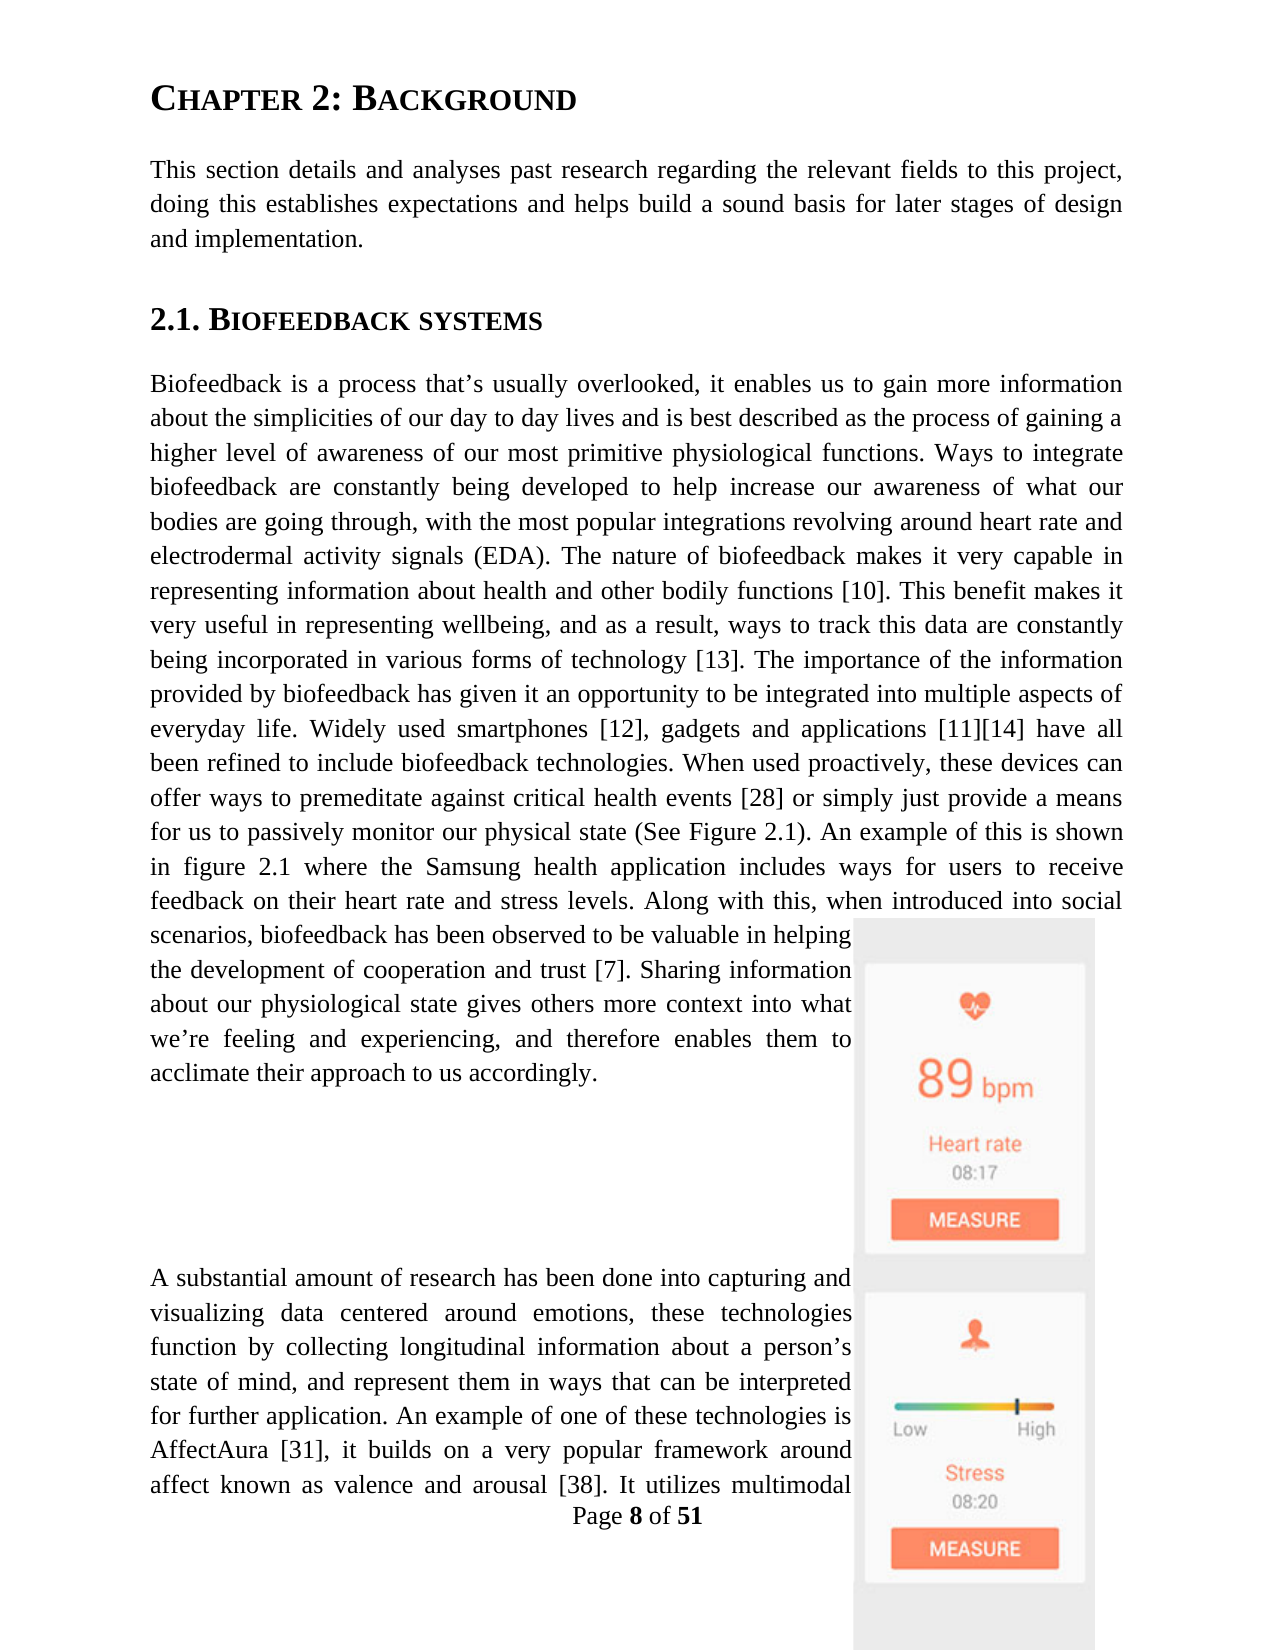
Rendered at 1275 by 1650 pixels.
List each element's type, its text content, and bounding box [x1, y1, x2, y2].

text This section details and analyses past research regarding the relevant fields to this project, doing this establishes expectations and helps build a sound basis for later stages of design and implementation. [150, 154, 1125, 253]
text Biofeedback is a process that’s usually overlooked, it enables us to gain more information about the simplicities of our day to day lives and is best described as the process of gaining a higher level of awareness of our most primitive physiological functions. Ways to integrate biofeedback are constantly being developed to help increase our awareness of what our bodies are going through, with the most popular integrations revolving around heart rate and electrodermal activity signals (EDA). The nature of biofeedback makes it very capable in representing information about health and other bodily functions [10]. This benefit makes it very useful in representing wellbeing, and as a result, ways to track this data are constantly being incorporated in various forms of technology [13]. The importance of the information provided by biofeedback has given it an opportunity to be integrated into multiple aspects of everyday life. Widely used smartphones [12], gadgets and applications [11][14] have all been refined to include biofeedback technologies. When used proactively, these devices can offer ways to premeditate against critical health events [28] or simply just provide a means for us to passively monitor our physical state (See Figure 2.1). An example of this is shown in figure 2.1 where the Samsung health application includes ways for users to receive feedback on their heart rate and stress levels. Along with this, when introduced into social scenarios, biofeedback has been observed to be valuable in helping the development of cooperation and trust [7]. Sharing information about our physiological state gives others more context into what we’re feeling and experiencing, and therefore enables them to acclimate their approach to us accordingly. [150, 368, 1125, 1087]
subtitle 2.1. Biofeedback systems [150, 299, 1125, 337]
subtitle Chapter 2: Background [150, 75, 1125, 118]
text A substantial amount of research has been done into capturing and visualizing data centered around emotions, these technologies function by collecting longitudinal information about a person’s state of mind, and represent them in ways that can be interpreted for further application. An example of one of these technologies is AffectAura [31], it builds on a very popular framework around affect known as valence and arousal [38]. It utilizes multimodal [150, 1262, 853, 1499]
